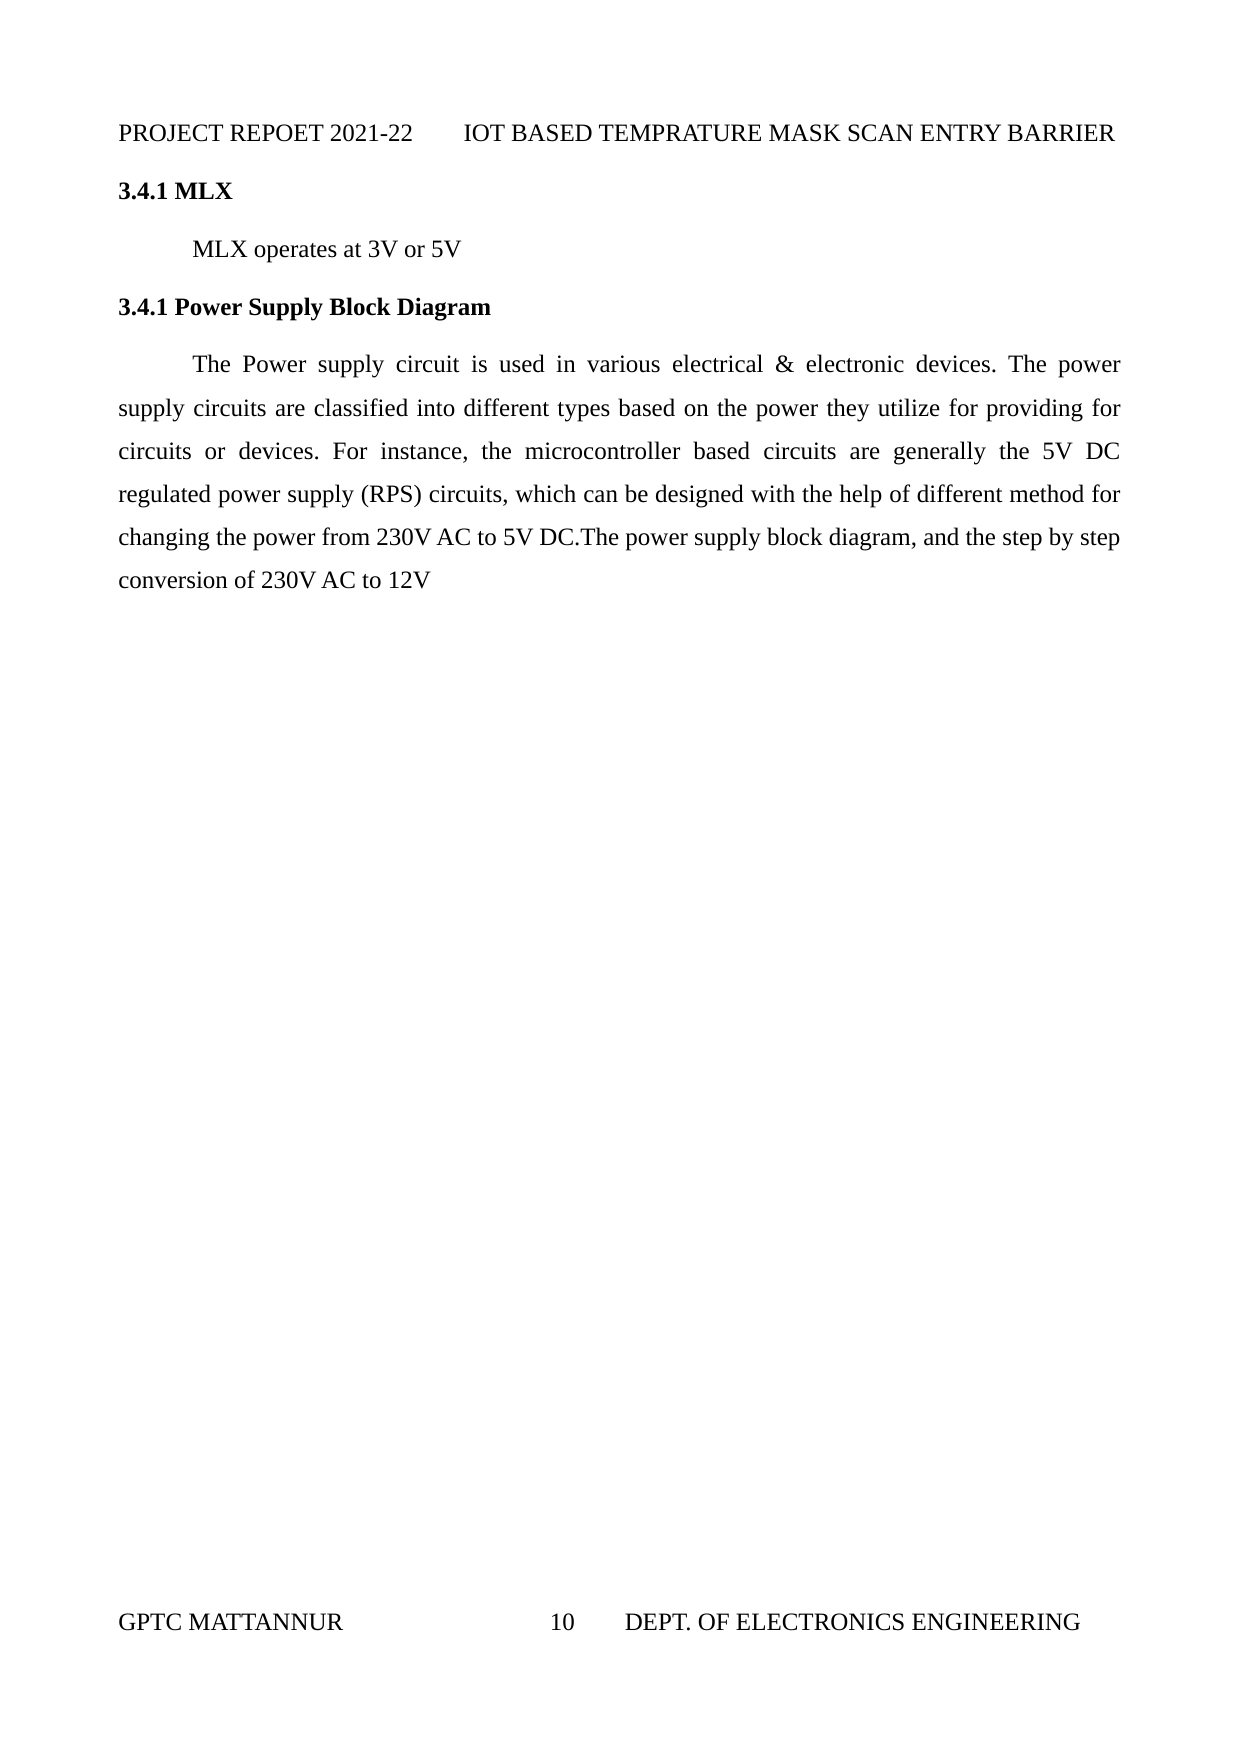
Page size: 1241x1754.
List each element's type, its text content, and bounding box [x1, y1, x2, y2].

text 3.4.1 MLX [118, 176, 1122, 205]
text MLX operates at 3V or 5V [118, 234, 1122, 263]
text 3.4.1 Power Supply Block Diagram [118, 292, 1122, 321]
text The Power supply circuit is used in various electrical & electronic devices. The power supply circuits are classified into different types based on the power they utilize for providing for circuits or devices. For instance, the microcontroller based circuits are generally the 5V DC regulated power supply (RPS) circuits, which can be designed with the help of different method for changing the power from 230V AC to 5V DC.The power supply block diagram, and the step by step conversion of 230V AC to 12V [118, 349, 1122, 594]
